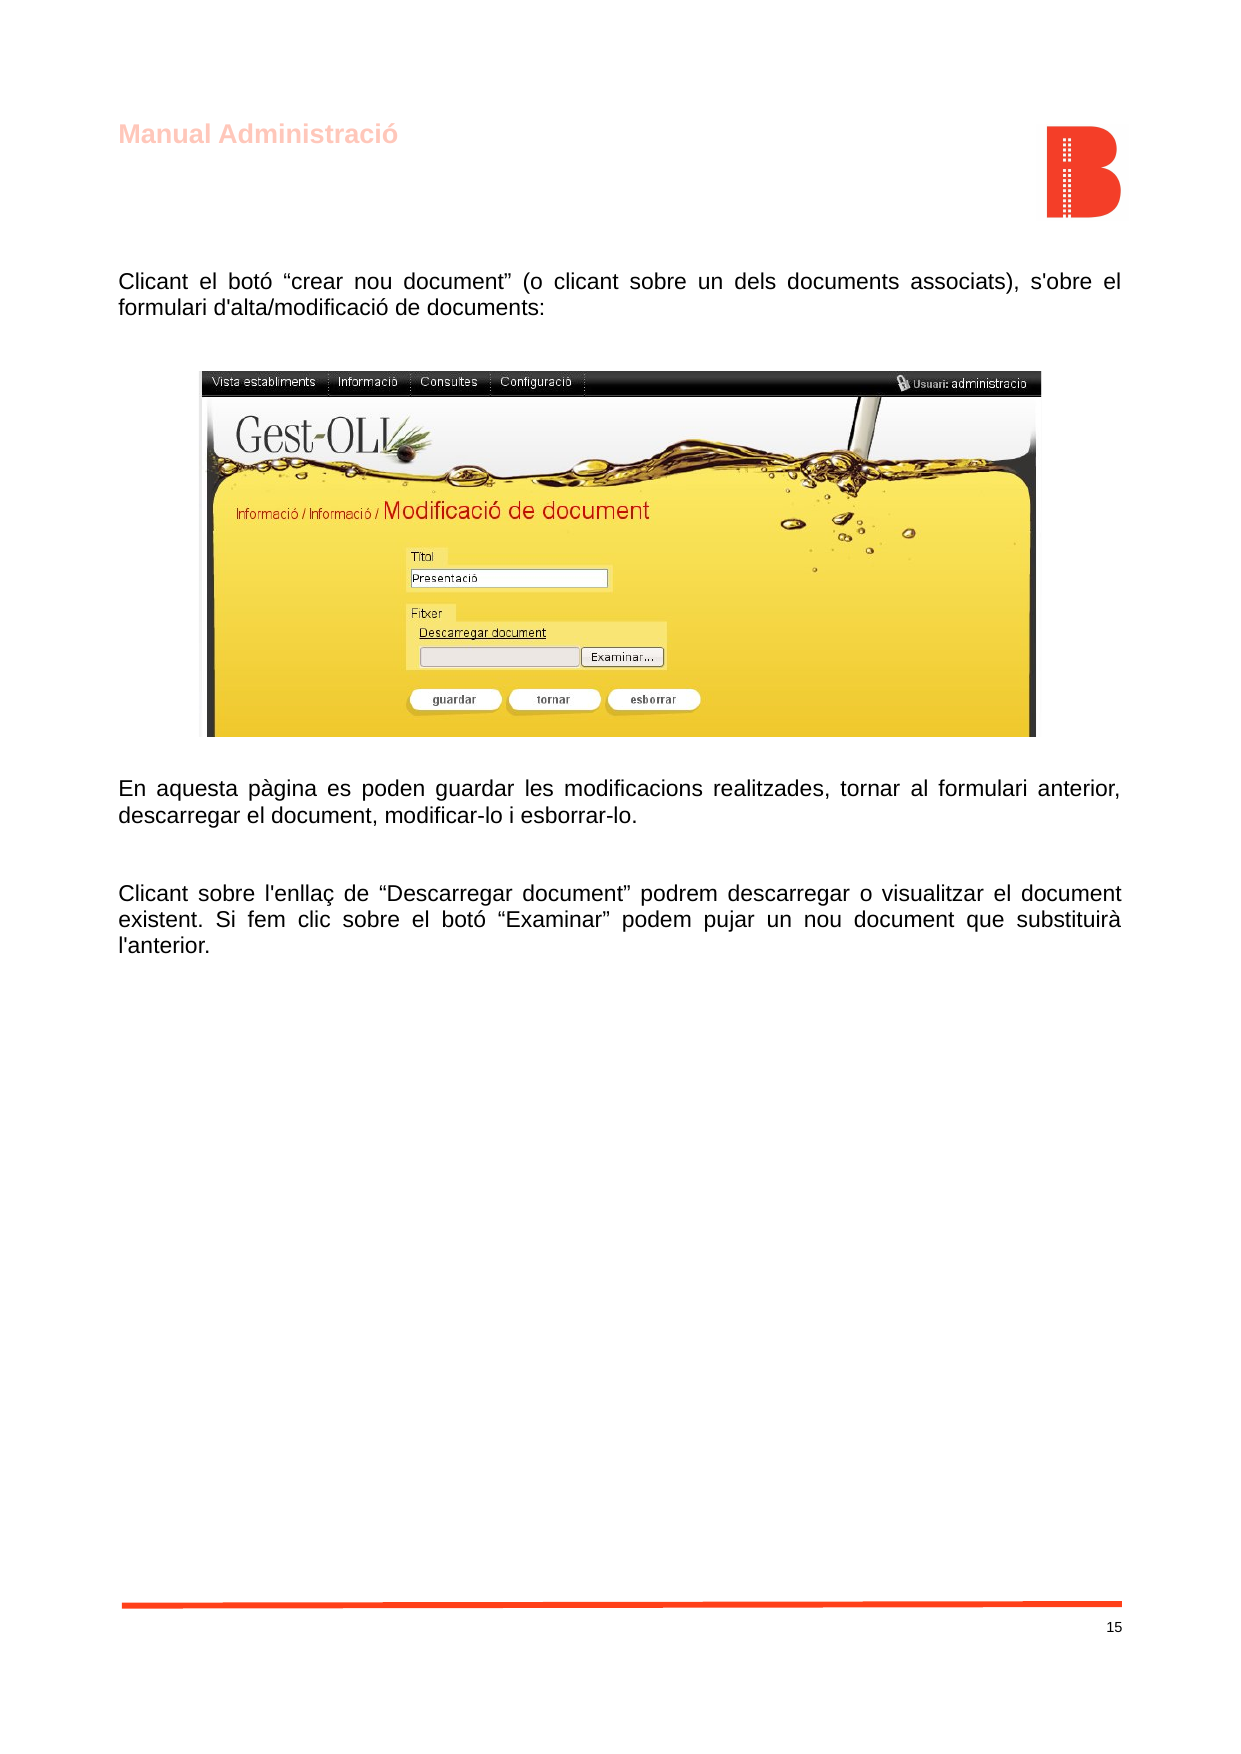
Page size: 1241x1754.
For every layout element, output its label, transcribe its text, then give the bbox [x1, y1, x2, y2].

text Clicant el botó “crear nou document” (o clicant sobre un dels documents associats), s'obre el formulari d'alta/modificació de documents: [118, 268, 1122, 320]
picture [1036, 124, 1130, 221]
text Clicant sobre l'enllaç de “Descarregar document” podrem descarregar o visualitzar el document existent. Si fem clic sobre el botó “Examinar” podem pujar un nou document que substituirà l'anterior. [118, 879, 1122, 958]
text En aquesta pàgina es poden guardar les modificacions realitzades, tornar al formulari anterior, descarregar el document, modificar-lo i esborrar-lo. [118, 775, 1122, 828]
picture [198, 371, 1042, 737]
